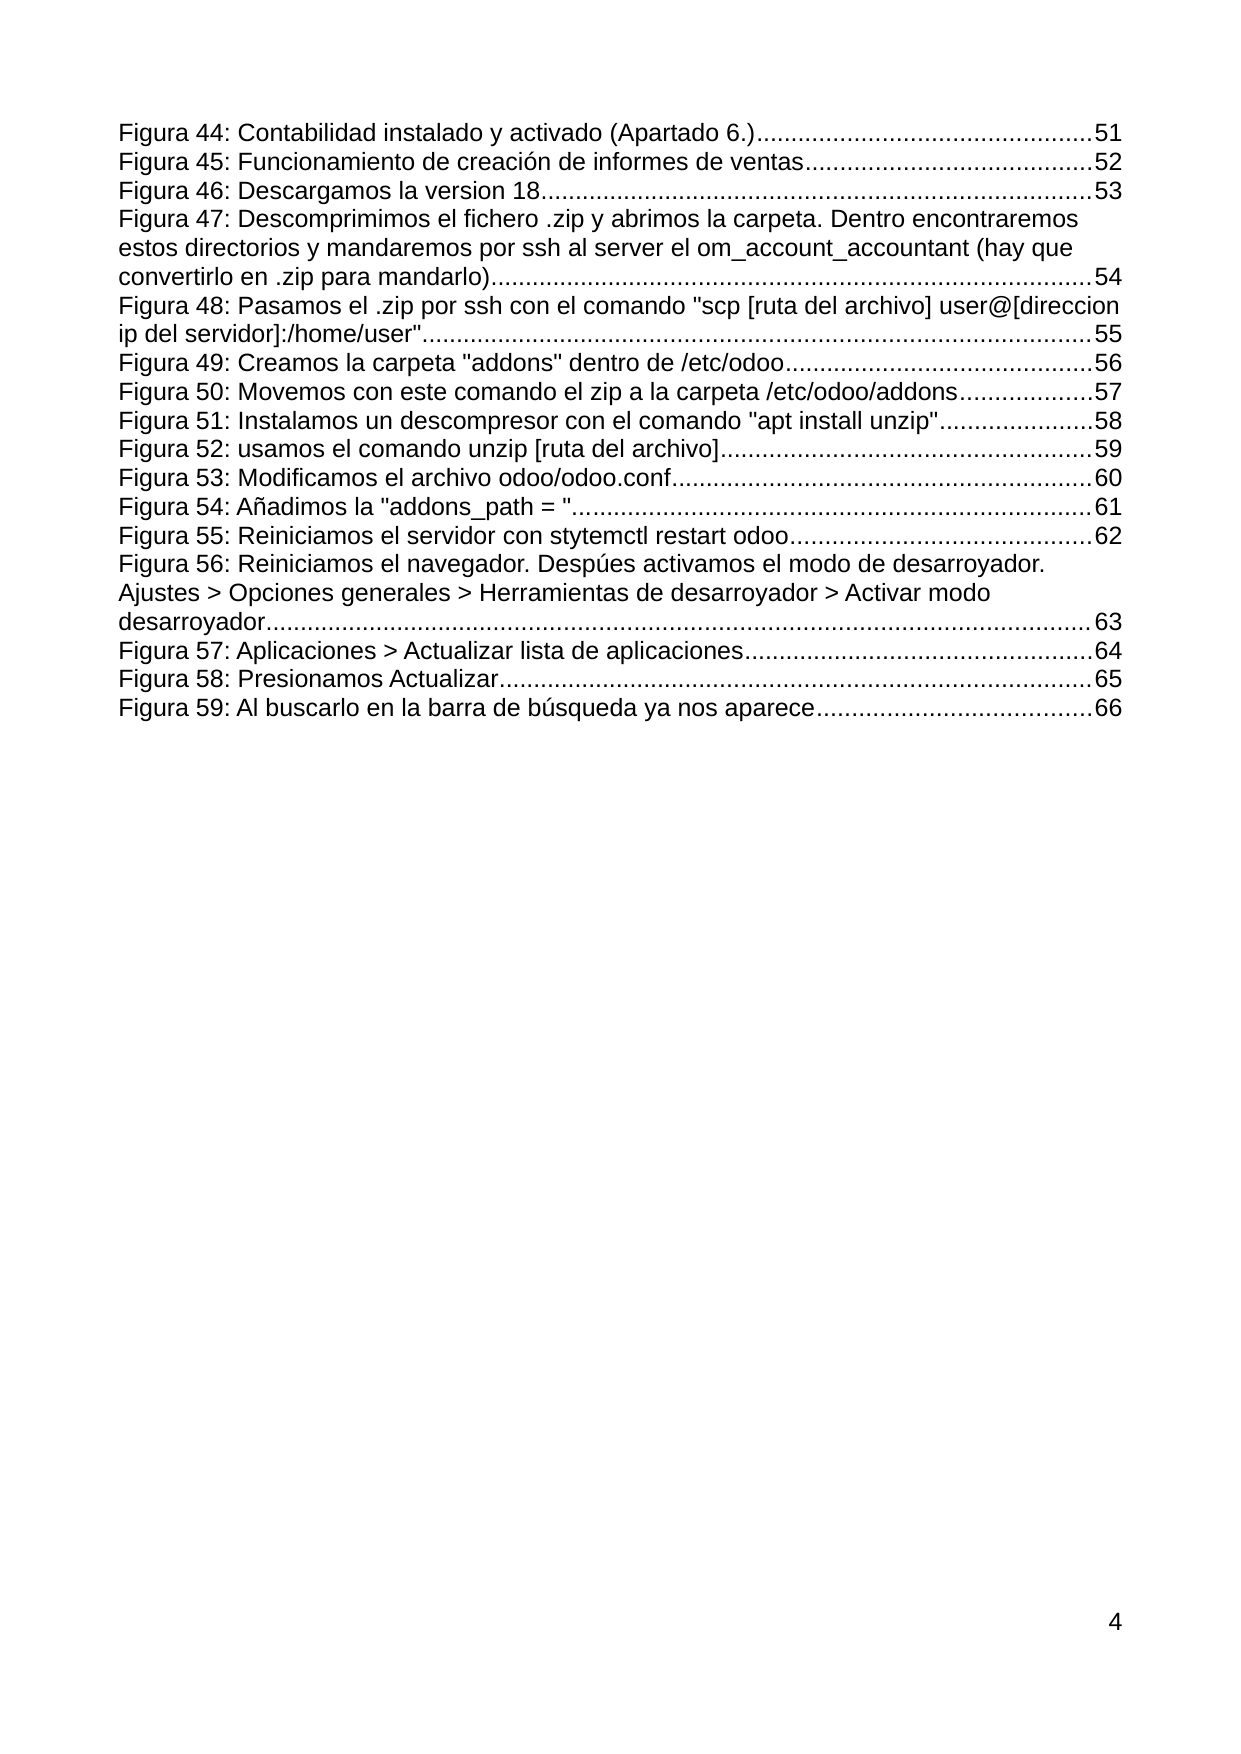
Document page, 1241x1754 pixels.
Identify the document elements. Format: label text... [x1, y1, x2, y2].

text Figura 50: Movemos con este comando el zip a la carpeta /etc/odoo/addons 57 [118, 377, 1122, 406]
text Figura 57: Aplicaciones > Actualizar lista de aplicaciones 64 [118, 636, 1122, 664]
text Figura 44: Contabilidad instalado y activado (Apartado 6.) 51 [118, 118, 1122, 147]
text Figura 47: Descomprimimos el fichero .zip y abrimos la carpeta. Dentro encontraremos estos directorios y mandaremos por ssh al server el om_account_accountant (hay que convertirlo en .zip para mandarlo) 54 [118, 204, 1122, 291]
text Figura 48: Pasamos el .zip por ssh con el comando "scp [ruta del archivo] user@[direccion ip del servidor]:/home/user" 55 [118, 291, 1122, 348]
text Figura 54: Añadimos la "addons_path = "... 61 [118, 492, 1122, 521]
text Figura 45: Funcionamiento de creación de informes de ventas 52 [118, 147, 1122, 176]
text Figura 55: Reiniciamos el servidor con stytemctl restart odoo 62 [118, 521, 1122, 549]
text Figura 49: Creamos la carpeta "addons" dentro de /etc/odoo 56 [118, 348, 1122, 377]
text Figura 59: Al buscarlo en la barra de búsqueda ya nos aparece 66 [118, 693, 1122, 722]
text Figura 52: usamos el comando unzip [ruta del archivo] 59 [118, 434, 1122, 463]
text Figura 53: Modificamos el archivo odoo/odoo.conf 60 [118, 463, 1122, 492]
text Figura 58: Presionamos Actualizar 65 [118, 664, 1122, 693]
text Figura 46: Descargamos la version 18 53 [118, 176, 1122, 204]
text Figura 56: Reiniciamos el navegador. Despúes activamos el modo de desarroyador. Ajustes > Opciones generales > Herramientas de desarroyador > Activar modo desarroyador 63 [118, 549, 1122, 636]
text Figura 51: Instalamos un descompresor con el comando "apt install unzip" 58 [118, 406, 1122, 434]
